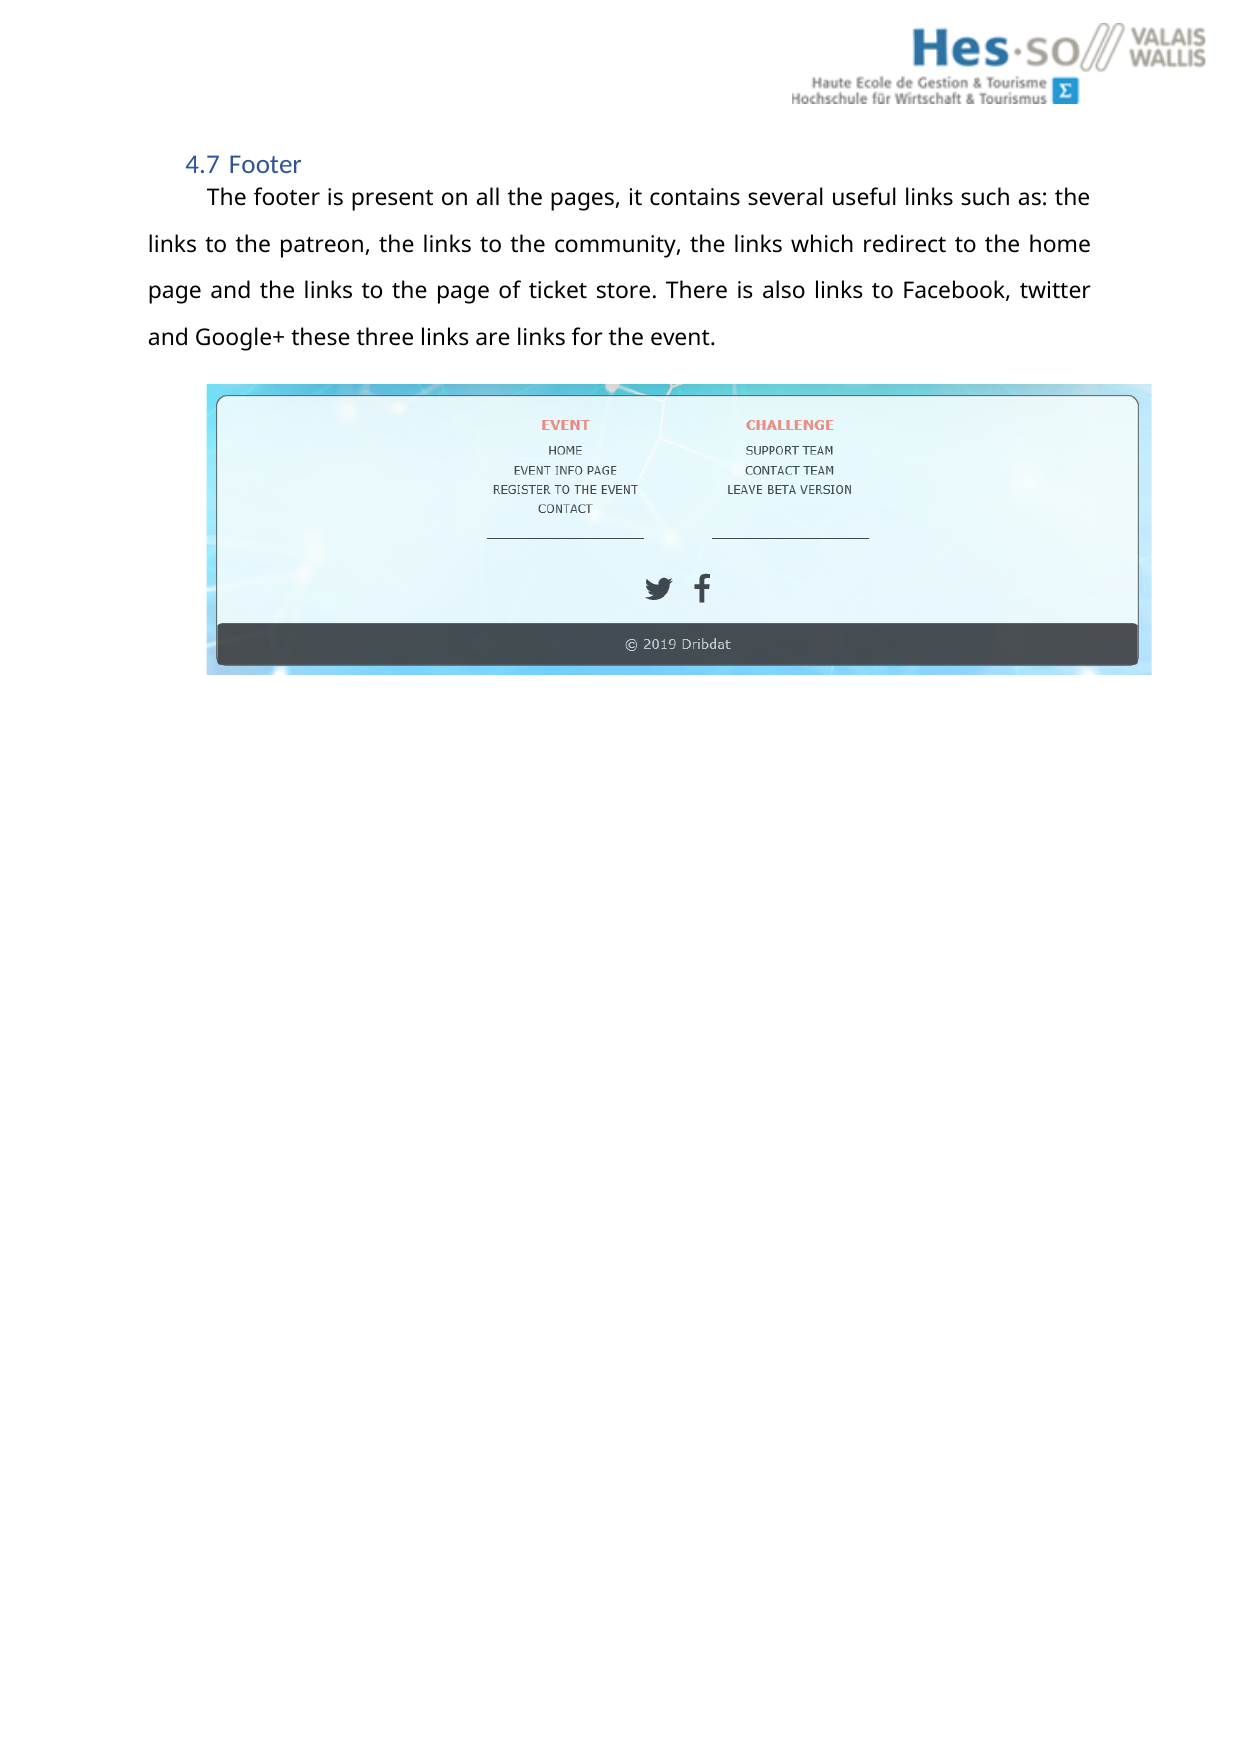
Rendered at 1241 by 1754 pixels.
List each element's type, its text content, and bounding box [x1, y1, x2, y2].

picture [206, 384, 1152, 675]
text The footer is present on all the pages, it contains several useful links such as: the links to the patreon, the links to the community, the links which redirect to the home page and the links to the page of ticket store. There is also links to Facebook, twitter and Google+ these three links are links for the event. [148, 181, 1093, 352]
subtitle Footer [185, 148, 1093, 181]
picture [792, 23, 1206, 104]
